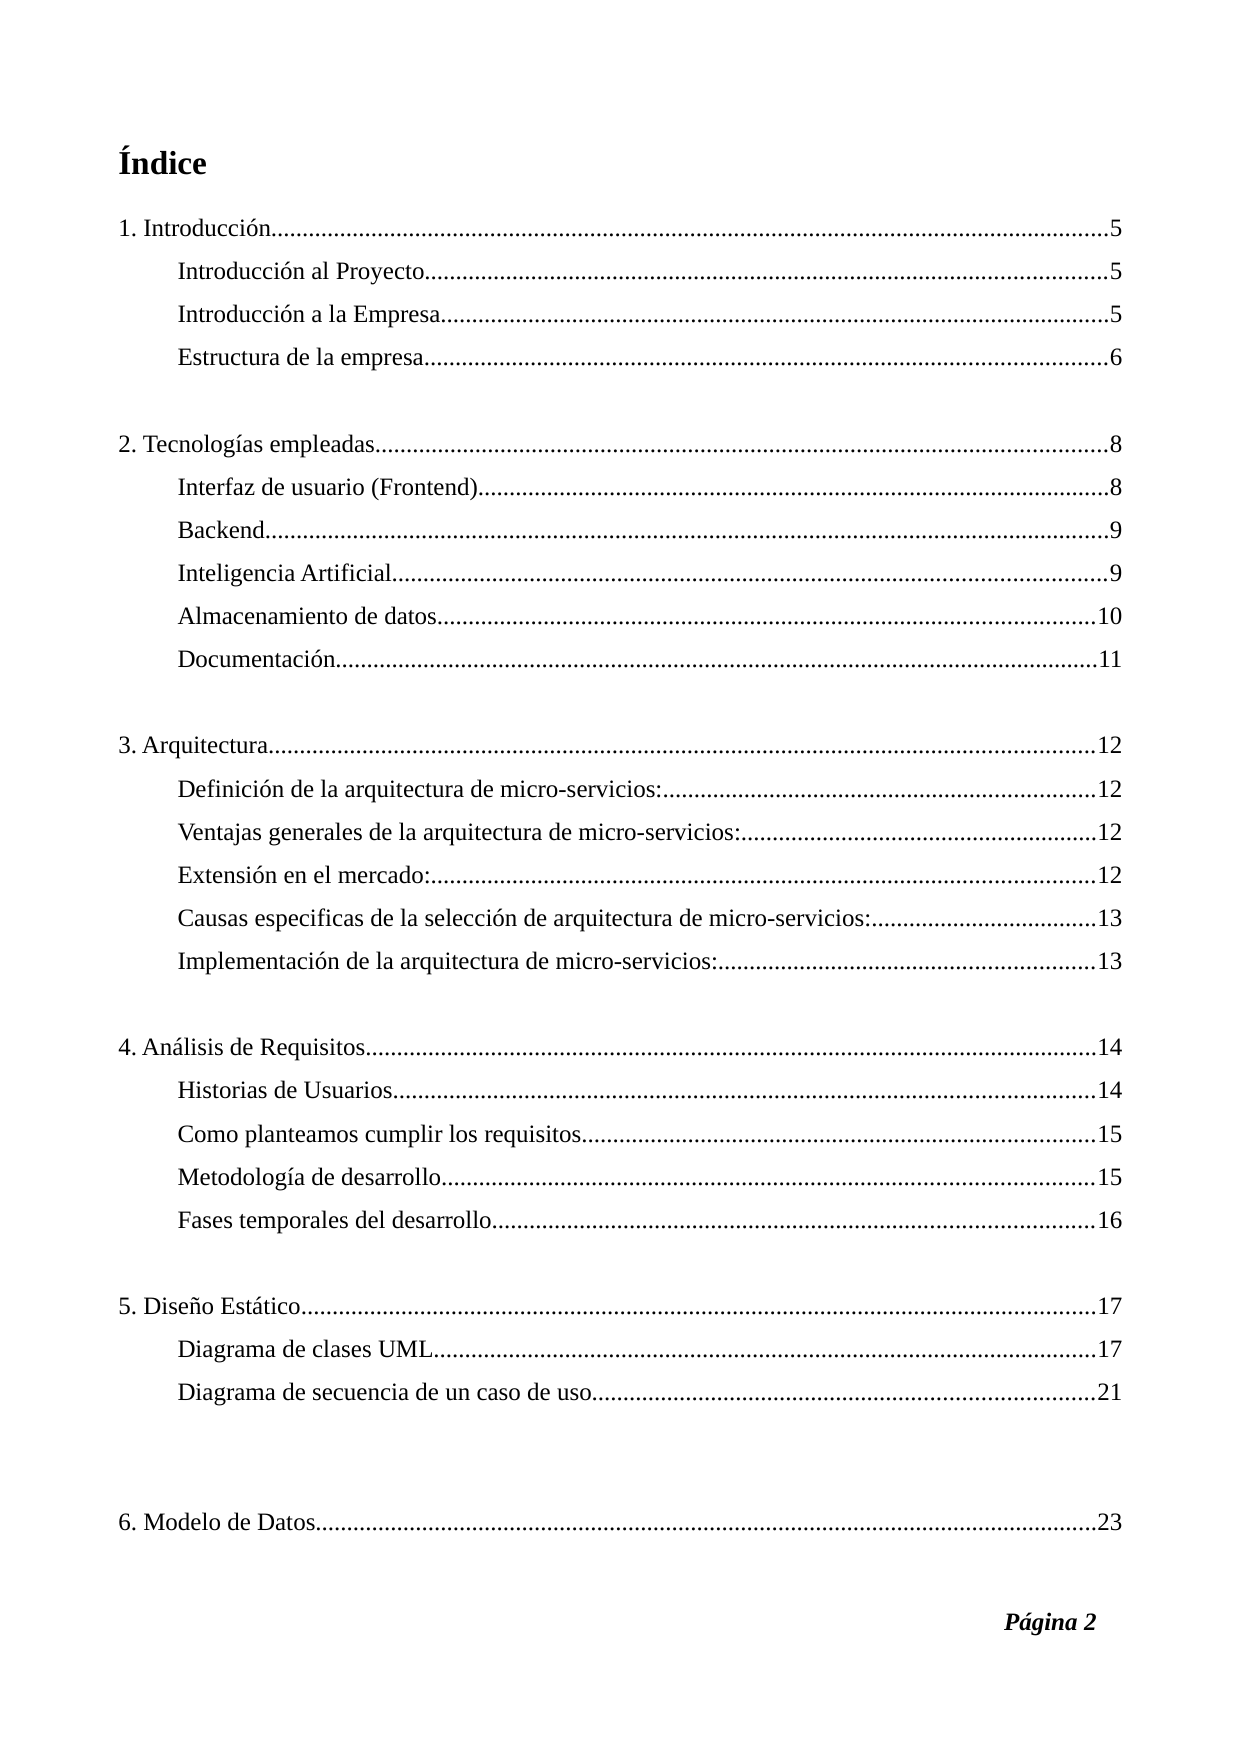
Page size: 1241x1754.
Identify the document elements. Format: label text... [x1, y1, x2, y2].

text Ventajas generales de la arquitectura de micro-servicios: 12 [177, 817, 1122, 846]
text Inteligencia Artificial 9 [177, 558, 1122, 587]
text Backend 9 [177, 515, 1122, 544]
text Como planteamos cumplir los requisitos 15 [177, 1119, 1122, 1147]
text Estructura de la empresa 6 [177, 342, 1122, 371]
text 6. Modelo de Datos 23 [118, 1507, 1122, 1536]
text Introducción a la Empresa 5 [177, 299, 1122, 328]
text Introducción al Proyecto 5 [177, 256, 1122, 285]
text Almacenamiento de datos 10 [177, 601, 1122, 630]
text Documentación 11 [177, 644, 1122, 673]
text Diagrama de secuencia de un caso de uso 21 [177, 1377, 1122, 1406]
text Extensión en el mercado: 12 [177, 860, 1122, 889]
subtitle Índice [118, 143, 1122, 181]
text 4. Análisis de Requisitos 14 [118, 1032, 1122, 1061]
text Implementación de la arquitectura de micro-servicios: 13 [177, 946, 1122, 975]
text Definición de la arquitectura de micro-servicios: 12 [177, 774, 1122, 802]
text Interfaz de usuario (Frontend) 8 [177, 472, 1122, 501]
text 1. Introducción 5 [118, 213, 1122, 242]
text Metodología de desarrollo 15 [177, 1162, 1122, 1191]
text Historias de Usuarios 14 [177, 1076, 1122, 1104]
text 5. Diseño Estático 17 [118, 1291, 1122, 1320]
text Diagrama de clases UML 17 [177, 1334, 1122, 1363]
text Fases temporales del desarrollo 16 [177, 1205, 1122, 1234]
text Causas especificas de la selección de arquitectura de micro-servicios: 13 [177, 903, 1122, 932]
text 2. Tecnologías empleadas 8 [118, 429, 1122, 457]
text 3. Arquitectura 12 [118, 731, 1122, 759]
